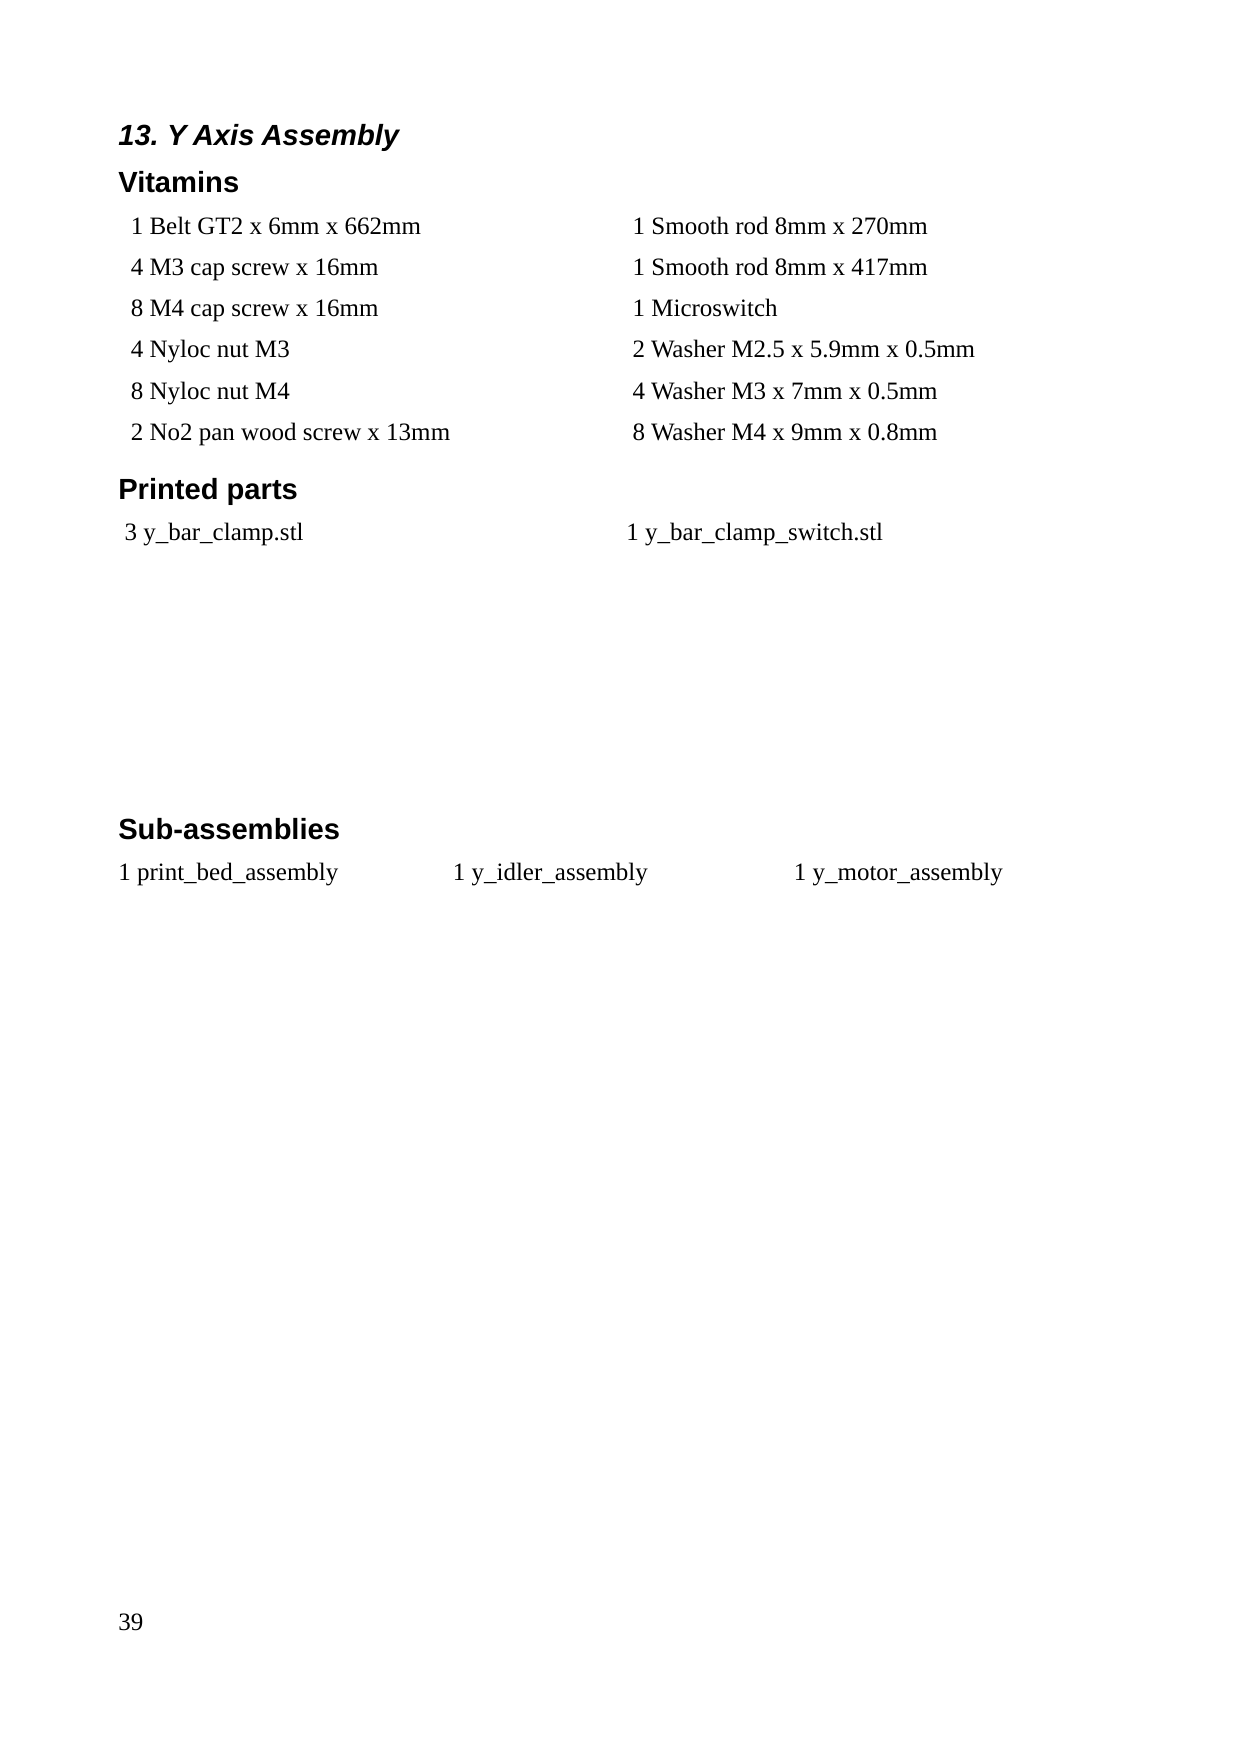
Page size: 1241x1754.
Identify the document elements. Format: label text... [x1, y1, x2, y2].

table_header 1 Smooth rod 8mm x 270mm 1 Smooth rod 8mm x 417mm 1 Microswitch 2 Washer M2.5 x 5.9mm x 0.5mm 4 Washer M3 x 7mm x 0.5mm 8 Washer M4 x 9mm x 0.8mm [620, 211, 1122, 458]
table_header 1 y_bar_clamp_switch.stl [620, 517, 1122, 798]
table_header 1 print_bed_assembly [118, 858, 453, 1181]
subtitle Vitamins [118, 165, 1122, 199]
table_header 1 Belt GT2 x 6mm x 662mm 4 M3 cap screw x 16mm 8 M4 cap screw x 16mm 4 Nyloc nut M3 8 Nyloc nut M4 2 No2 pan wood screw x 13mm [118, 211, 620, 458]
subtitle Sub-assemblies [118, 812, 1122, 846]
subtitle Printed parts [118, 472, 1122, 505]
subtitle Y Axis Assembly [118, 118, 1122, 152]
table_header 1 y_idler_assembly [453, 858, 787, 1181]
table_header 3 y_bar_clamp.stl [118, 517, 620, 798]
table_header 1 y_motor_assembly [788, 858, 1122, 1181]
